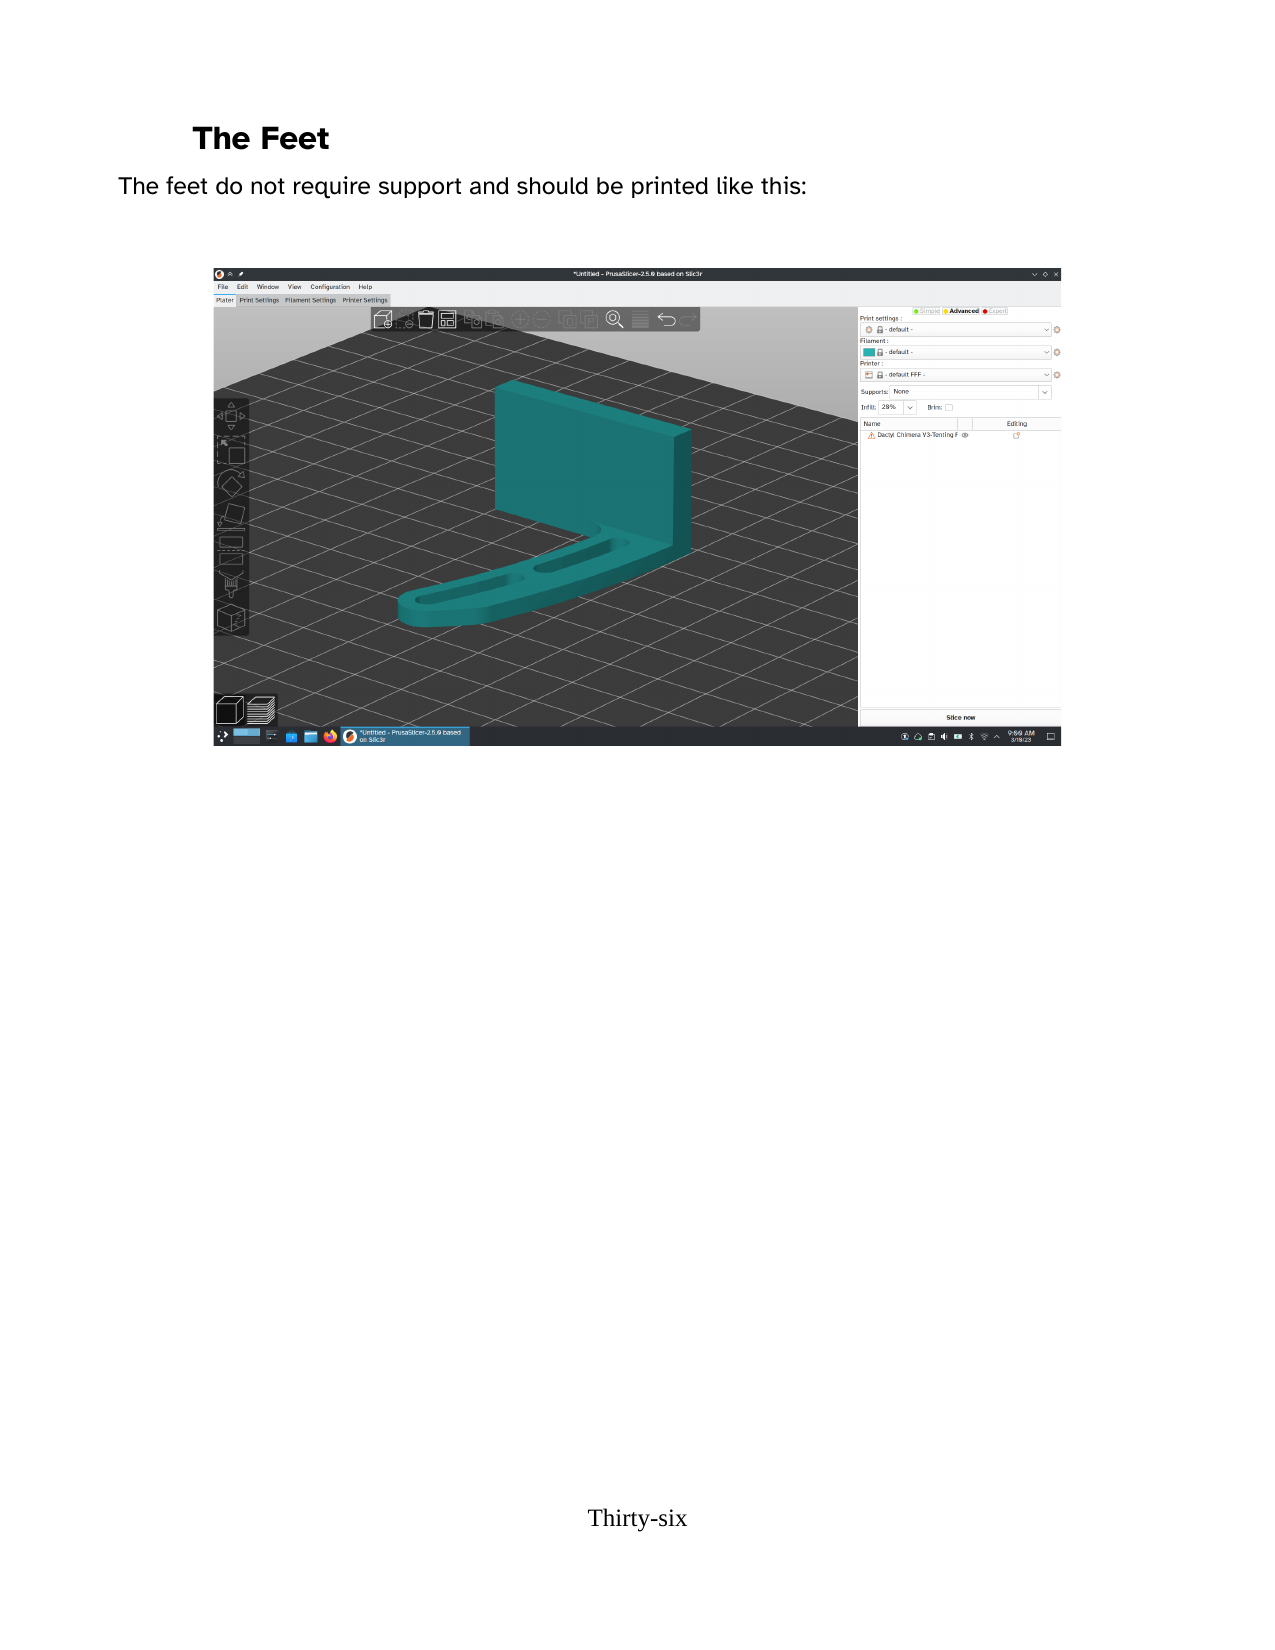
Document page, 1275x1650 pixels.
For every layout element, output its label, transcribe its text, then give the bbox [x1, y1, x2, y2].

text The feet do not require support and should be printed like this: [118, 171, 1157, 200]
subtitle The Feet [118, 118, 1157, 158]
picture [213, 268, 1062, 746]
